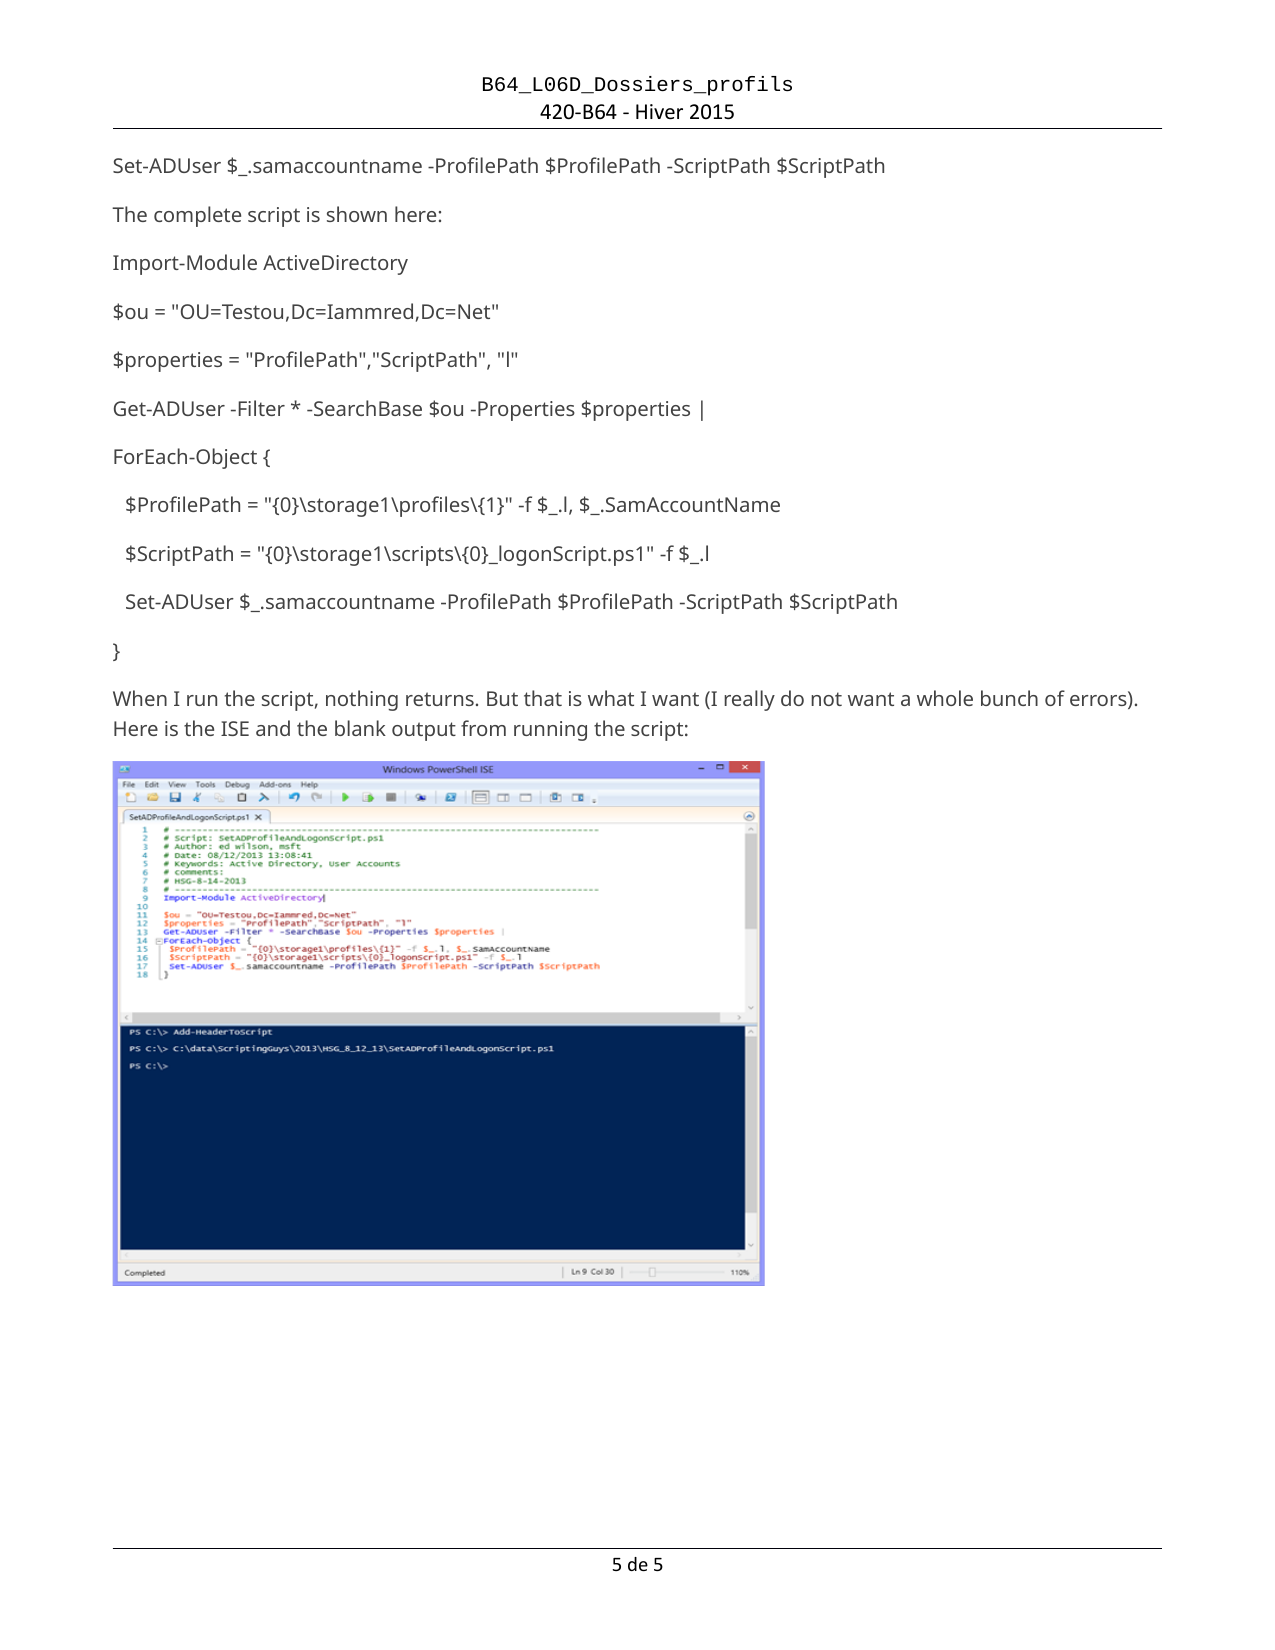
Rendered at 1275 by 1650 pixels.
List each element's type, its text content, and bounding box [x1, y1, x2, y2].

text $ou = "OU=Testou,Dc=Iammred,Dc=Net" [112, 295, 1162, 325]
text } [112, 634, 1162, 664]
text $ProfilePath = "{0}\storage1\profiles\{1}" -f $_.l, $_.SamAccountName [112, 489, 1162, 519]
text Get-ADUser -Filter * -SearchBase $ou -Properties $properties | [112, 392, 1162, 422]
text $properties = "ProfilePath","ScriptPath", "l" [112, 344, 1162, 373]
text The complete script is shown here: [112, 198, 1162, 228]
picture [112, 761, 765, 1286]
text When I run the script, nothing returns. But that is what I want (I really do not want a whole bunch of errors). Here is the ISE and the blank output from running the script: [112, 683, 1162, 742]
text ForEach-Object { [112, 441, 1162, 470]
text $ScriptPath = "{0}\storage1\scripts\{0}_logonScript.ps1" -f $_.l [112, 537, 1162, 567]
text Import-Module ActiveDirectory [112, 247, 1162, 277]
text Set-ADUser $_.samaccountname -ProfilePath $ProfilePath -ScriptPath $ScriptPath [112, 586, 1162, 616]
text Set-ADUser $_.samaccountname -ProfilePath $ProfilePath -ScriptPath $ScriptPath [112, 150, 1162, 180]
